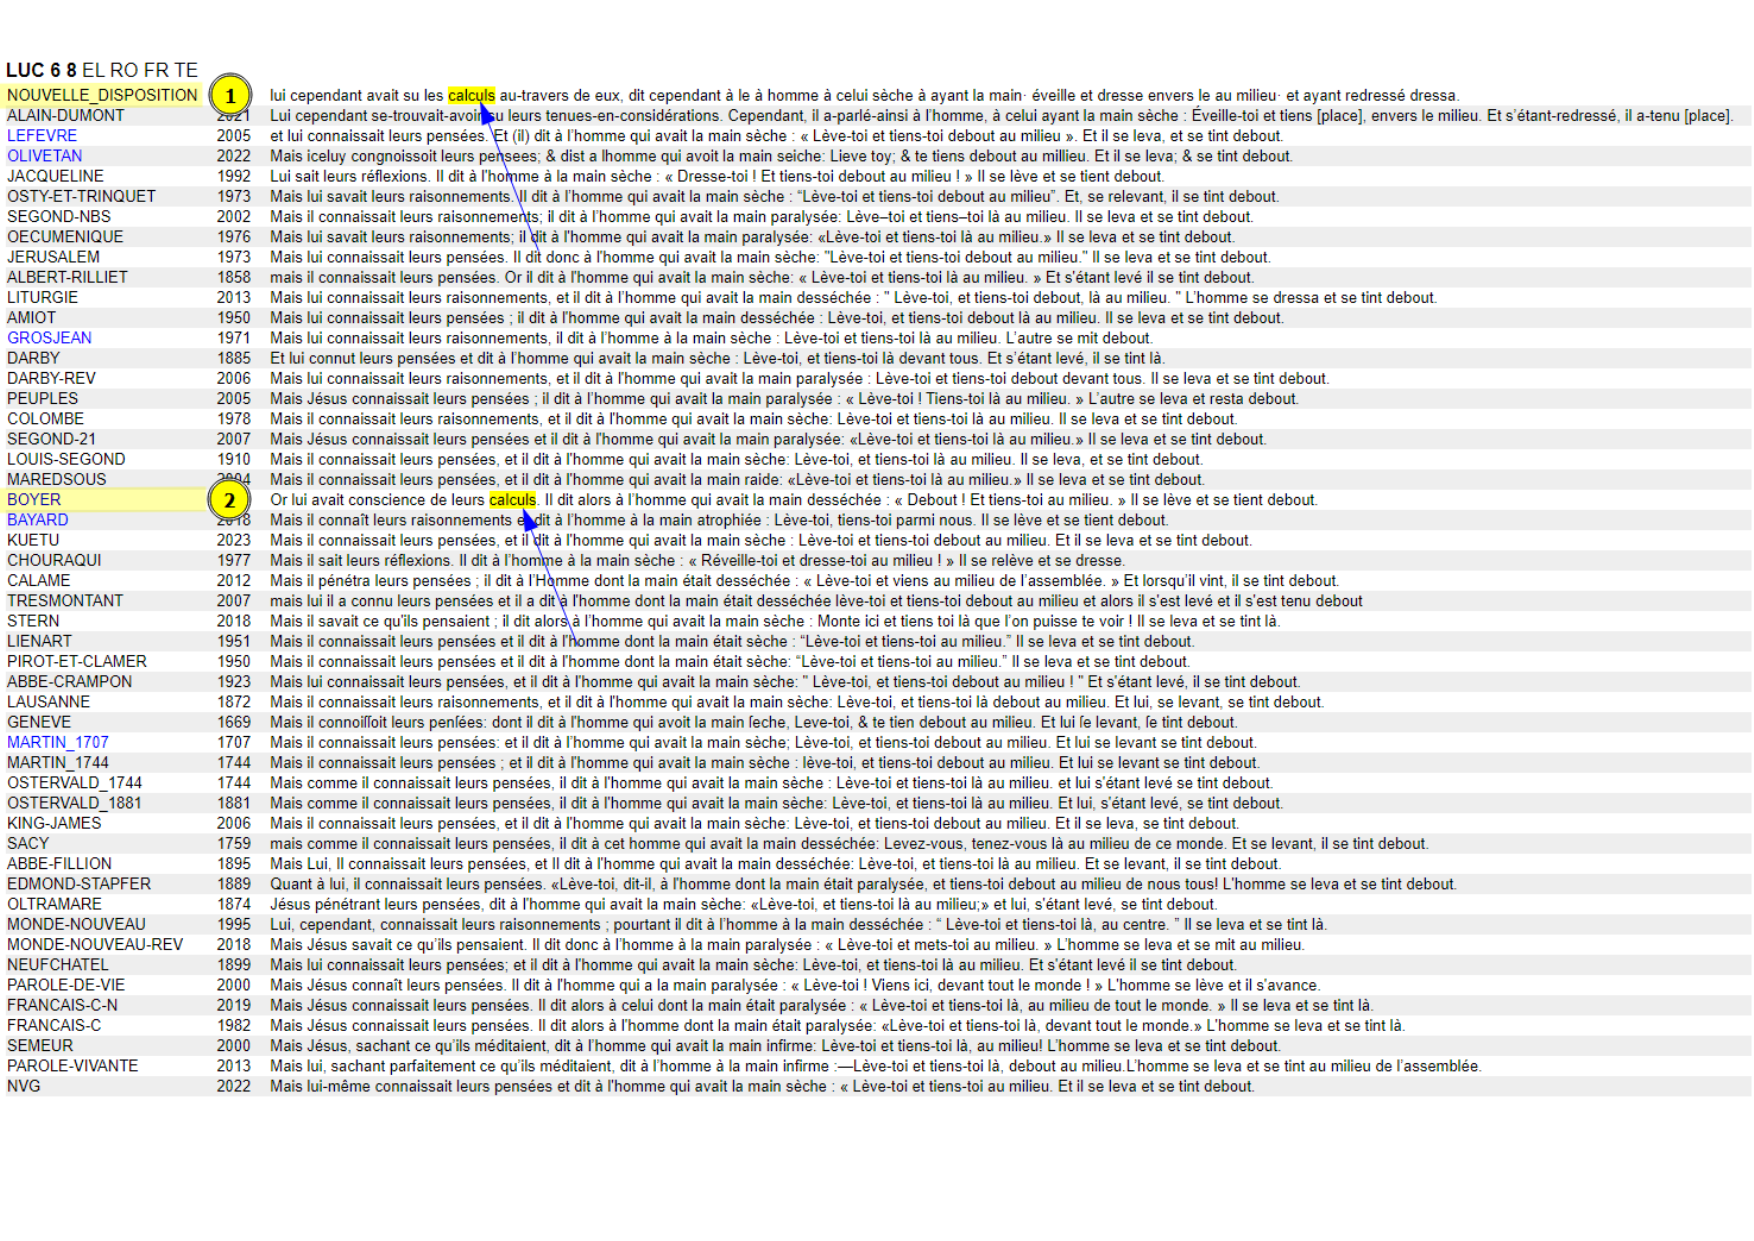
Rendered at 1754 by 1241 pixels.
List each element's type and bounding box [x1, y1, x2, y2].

picture [0, 59, 1754, 1100]
